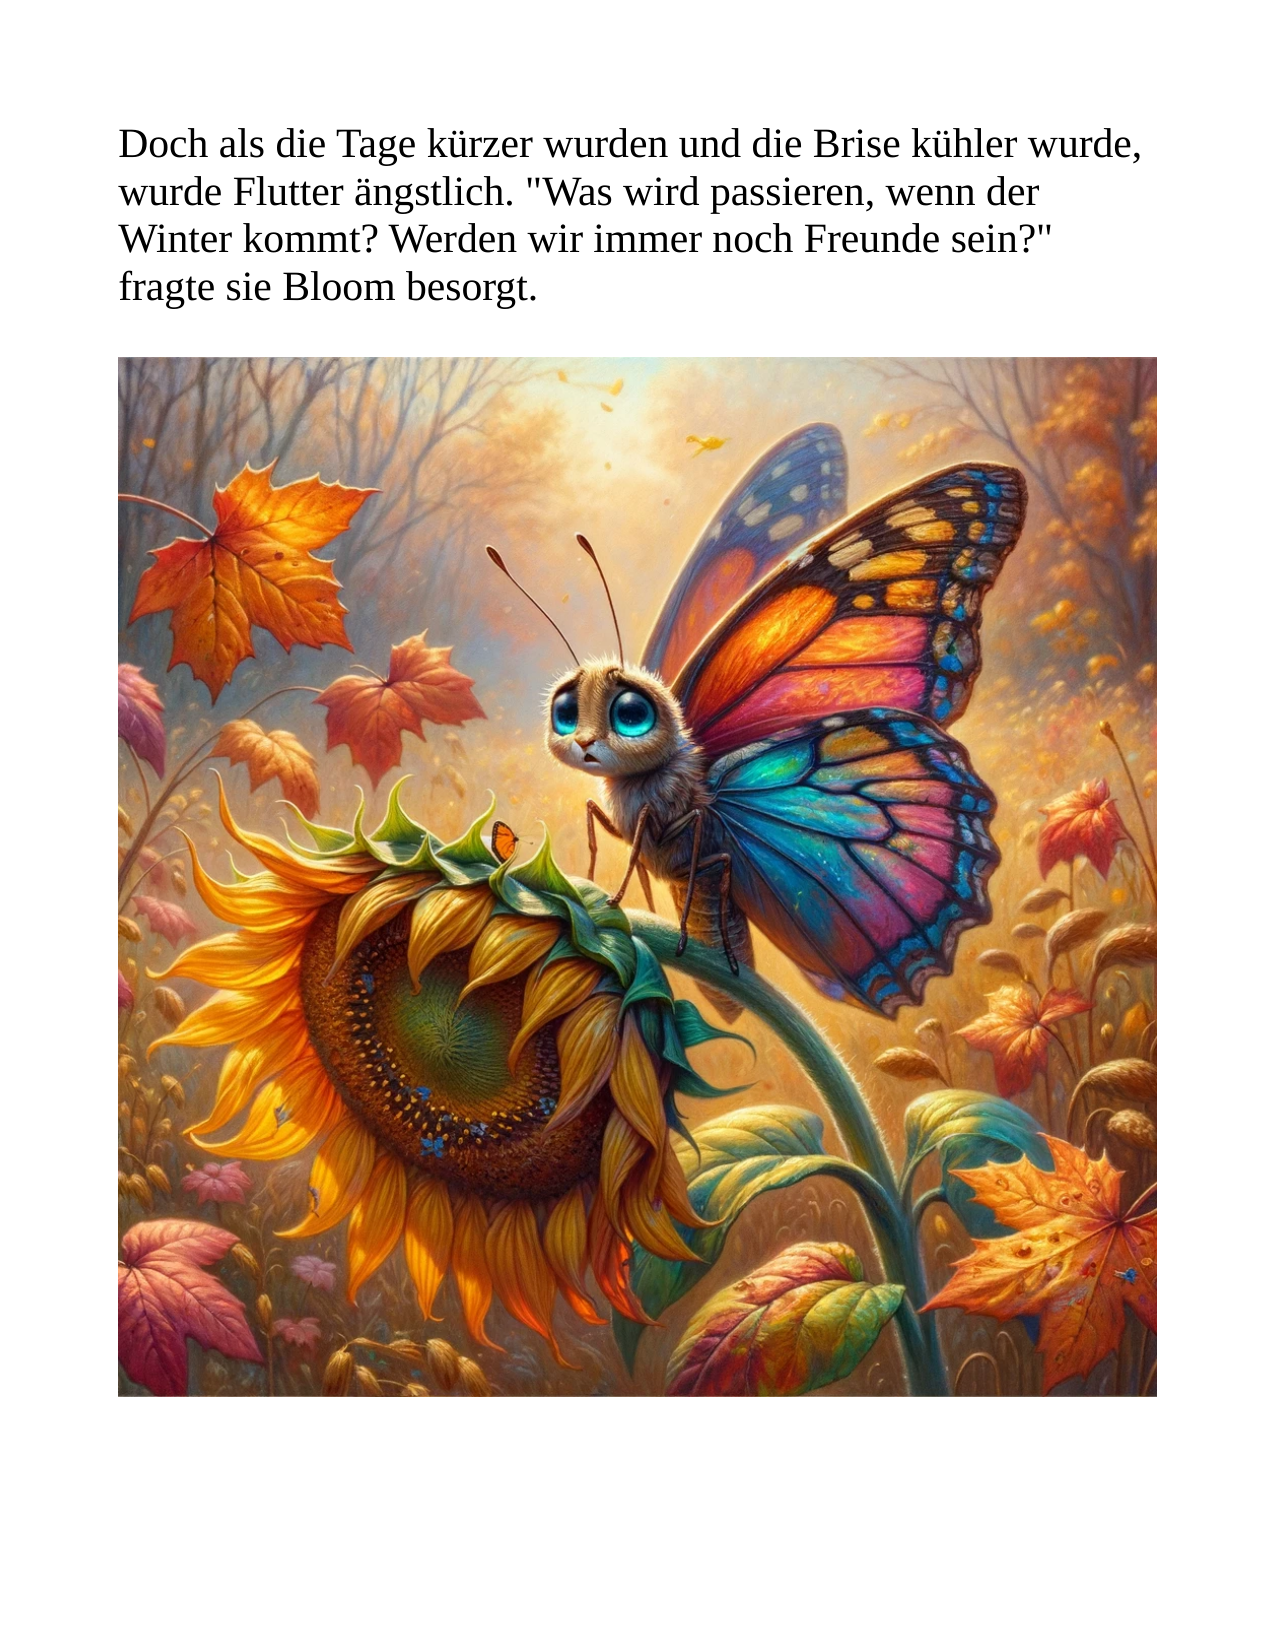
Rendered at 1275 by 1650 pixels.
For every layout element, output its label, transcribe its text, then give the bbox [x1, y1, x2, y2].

picture [118, 357, 1157, 1397]
text Doch als die Tage kürzer wurden und die Brise kühler wurde, wurde Flutter ängstlich. "Was wird passieren, wenn der Winter kommt? Werden wir immer noch Freunde sein?" fragte sie Bloom besorgt. [118, 118, 1157, 310]
